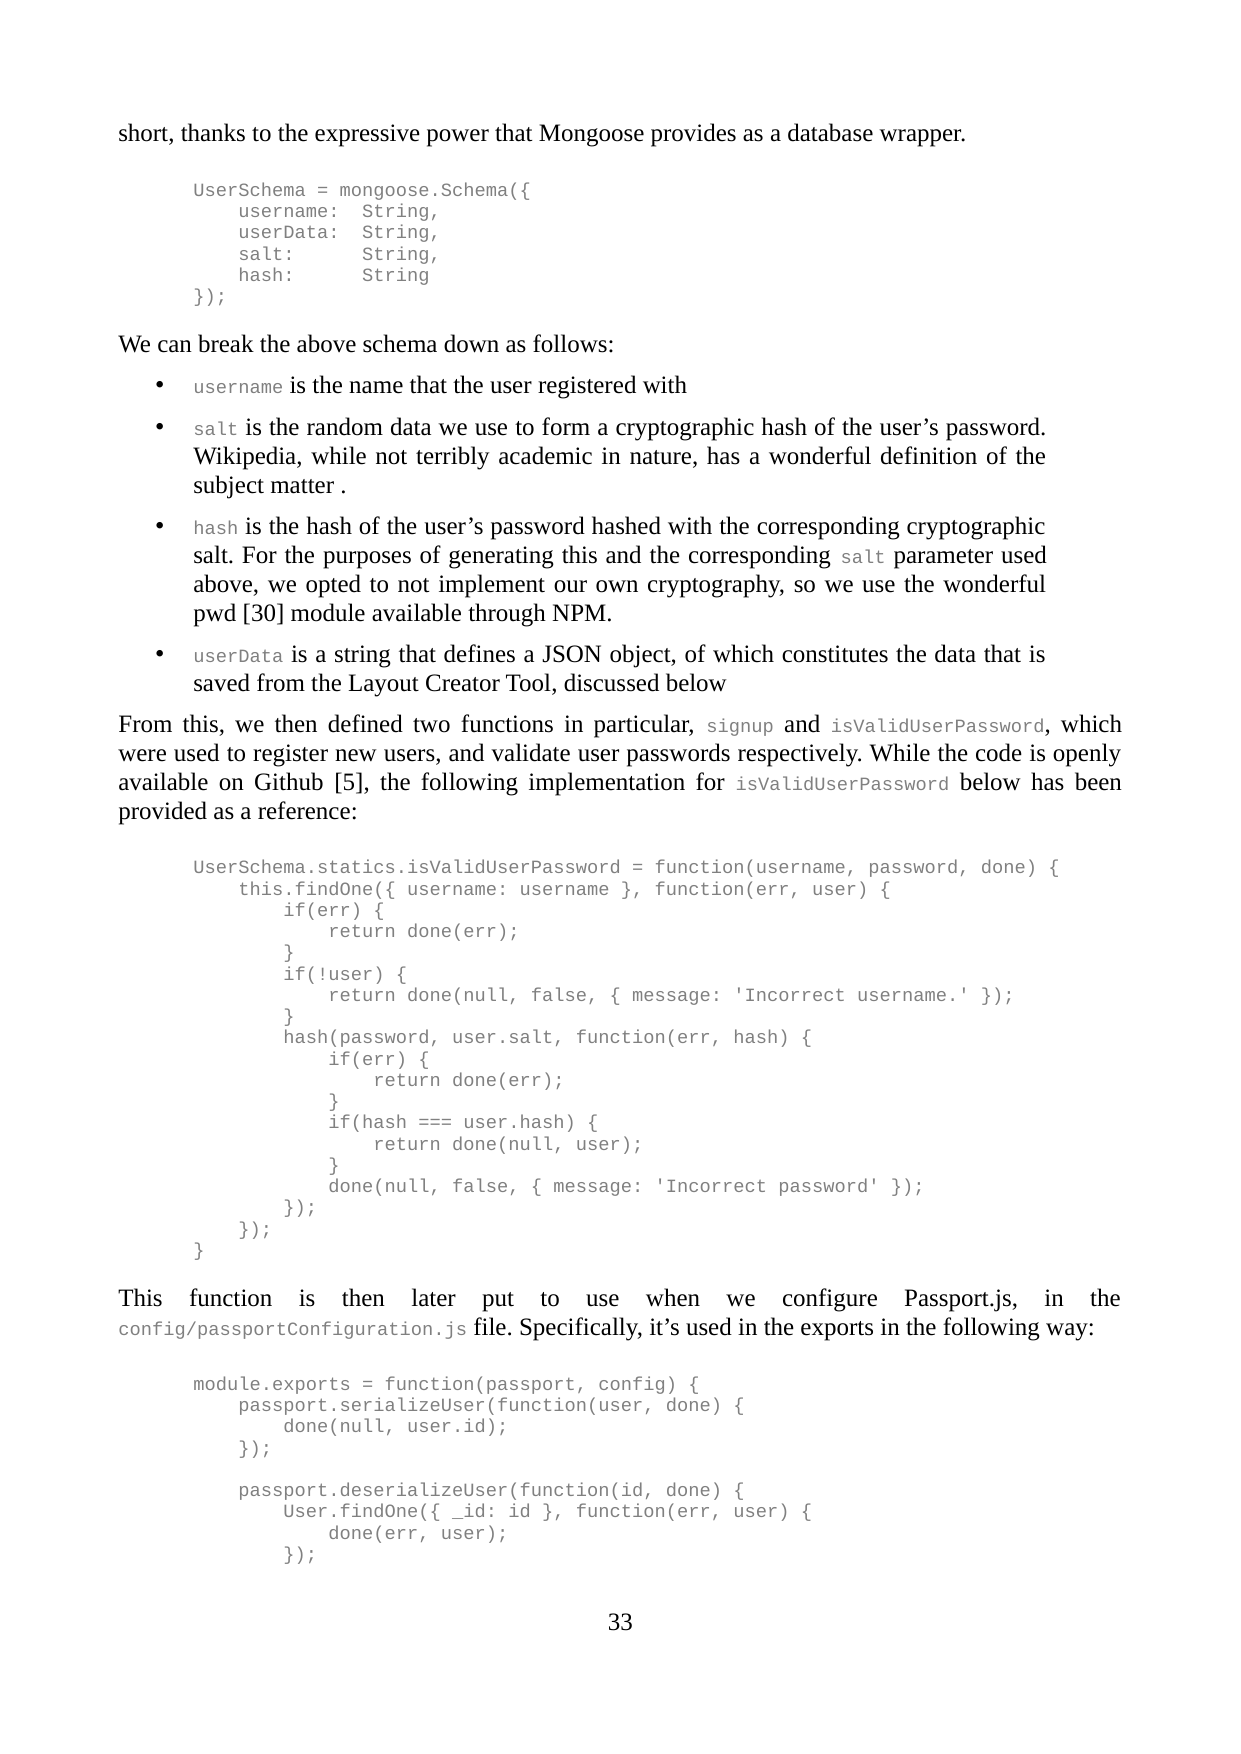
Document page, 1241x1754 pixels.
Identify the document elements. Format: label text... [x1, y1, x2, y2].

text return done(err); [193, 1071, 1122, 1092]
text }); [193, 1198, 1122, 1219]
text this.findOne({ username: username }, function(err, user) { [193, 879, 1122, 901]
text } [193, 1241, 1122, 1262]
text hash: String [193, 266, 1122, 287]
text passport.deserializeUser(function(id, done) { [193, 1481, 1122, 1502]
text We can break the above schema down as follows: [118, 329, 1122, 358]
text done(null, false, { message: 'Incorrect password' }); [193, 1177, 1122, 1198]
text } [193, 1156, 1122, 1177]
text salt: String, [193, 244, 1122, 266]
text if(err) { [193, 1049, 1122, 1071]
text }); [193, 287, 1122, 308]
text } [193, 1092, 1122, 1113]
text } [193, 943, 1122, 964]
text }); [193, 1219, 1122, 1241]
text UserSchema = mongoose.Schema({ [193, 181, 1122, 202]
list hash is the hash of the user’s password hashed with the corresponding cryptographic salt. For the purposes of generating this and the corresponding salt parameter used above, we opted to not implement our own cryptography, so we use the wonderful pwd [30] module available through NPM. [155, 511, 1047, 626]
text userData: String, [193, 223, 1122, 244]
text }); [193, 1545, 1122, 1566]
text short, thanks to the expressive power that Mongoose provides as a database wrapper. [118, 118, 1122, 147]
text This function is then later put to use when we configure Passport.js, in the config/passportConfiguration.js file. Specifically, it’s used in the exports in the following way: [118, 1283, 1122, 1341]
text if(err) { [193, 901, 1122, 922]
text hash(password, user.salt, function(err, hash) { [193, 1028, 1122, 1049]
text UserSchema.statics.isValidUserPassword = function(username, password, done) { [193, 858, 1122, 879]
text return done(null, user); [193, 1134, 1122, 1156]
text done(null, user.id); [193, 1417, 1122, 1438]
text username: String, [193, 202, 1122, 223]
text done(err, user); [193, 1523, 1122, 1545]
list userData is a string that defines a JSON object, of which constitutes the data that is saved from the Layout Creator Tool, discussed below [155, 639, 1047, 697]
list username is the name that the user registered with [155, 371, 1047, 399]
text module.exports = function(passport, config) { [193, 1375, 1122, 1396]
text if(!user) { [193, 964, 1122, 986]
text From this, we then defined two functions in particular, signup and isValidUserPassword, which were used to register new users, and validate user passwords respectively. While the code is openly available on Github [5], the following implementation for isValidUserPassword below has been provided as a reference: [118, 709, 1122, 824]
text User.findOne({ _id: id }, function(err, user) { [193, 1502, 1122, 1523]
text return done(err); [193, 922, 1122, 943]
text passport.serializeUser(function(user, done) { [193, 1396, 1122, 1417]
text return done(null, false, { message: 'Incorrect username.' }); [193, 986, 1122, 1007]
list salt is the random data we use to form a cryptographic hash of the user’s password. Wikipedia, while not terribly academic in nature, has a wonderful definition of the subject matter . [155, 412, 1047, 498]
text if(hash === user.hash) { [193, 1113, 1122, 1134]
text } [193, 1007, 1122, 1028]
text }); [193, 1438, 1122, 1460]
